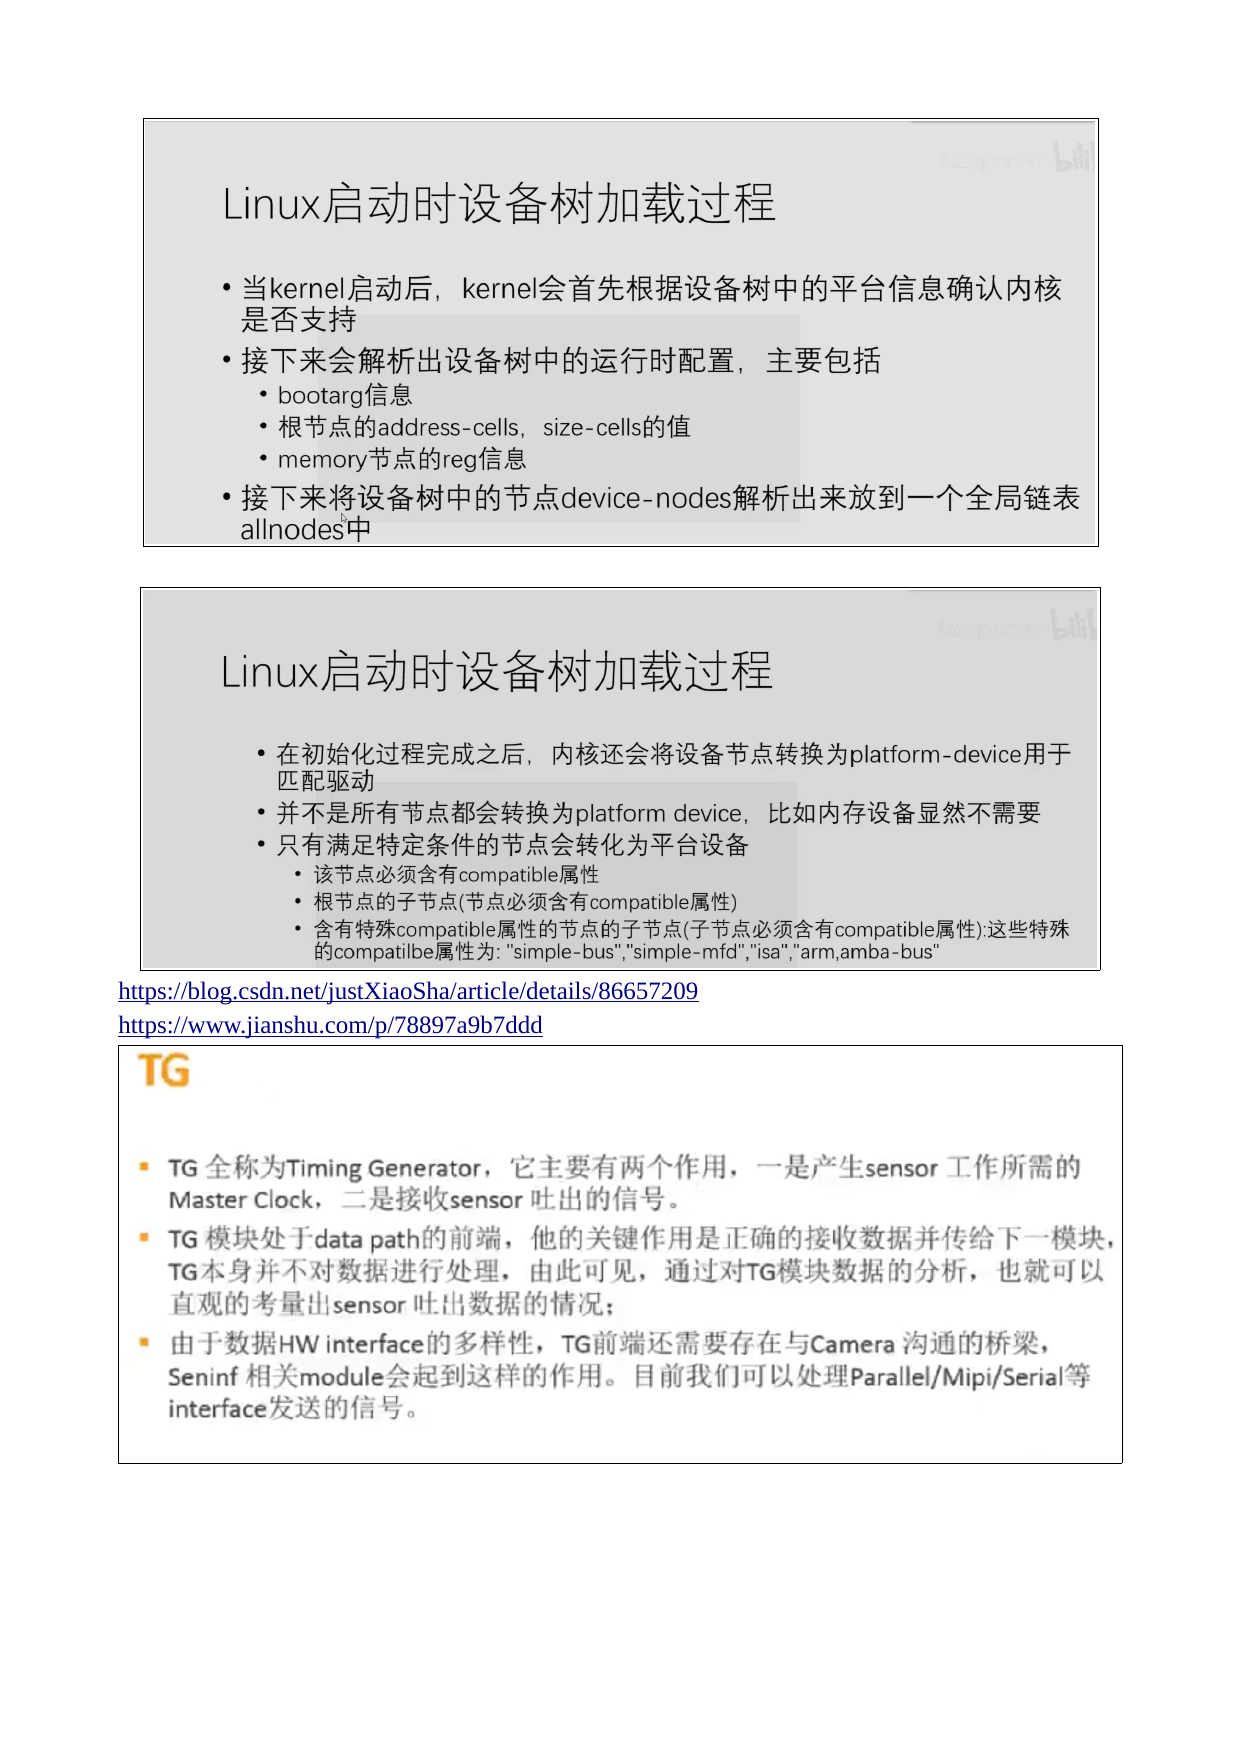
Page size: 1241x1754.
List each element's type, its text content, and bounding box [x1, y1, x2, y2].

picture [145, 121, 1095, 544]
picture [121, 1048, 1119, 1460]
text https://blog.csdn.net/justXiaoSha/article/details/86657209 [118, 587, 1122, 1005]
picture [143, 590, 1098, 968]
text https://www.jianshu.com/p/78897a9b7ddd [118, 1011, 1122, 1039]
